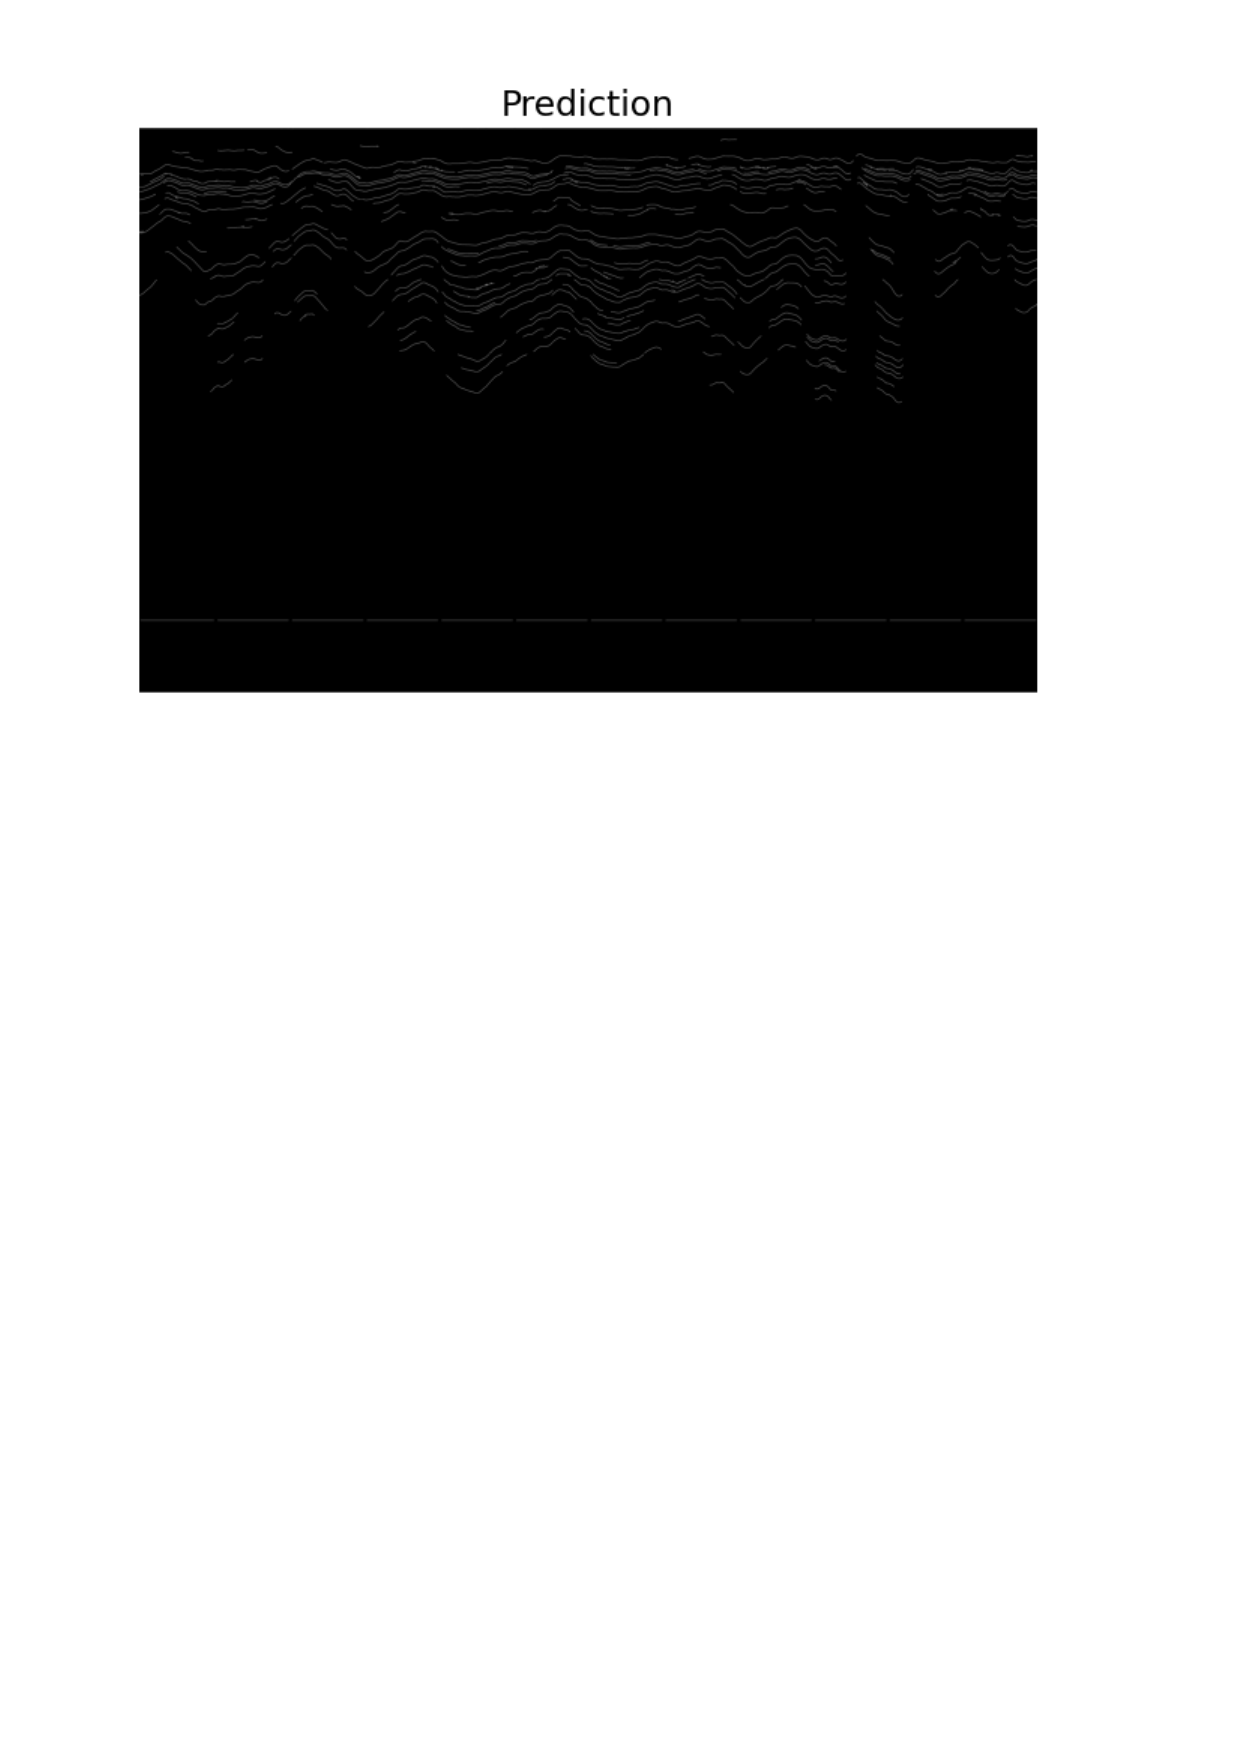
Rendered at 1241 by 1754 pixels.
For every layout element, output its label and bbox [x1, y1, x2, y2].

picture [108, 50, 1069, 771]
